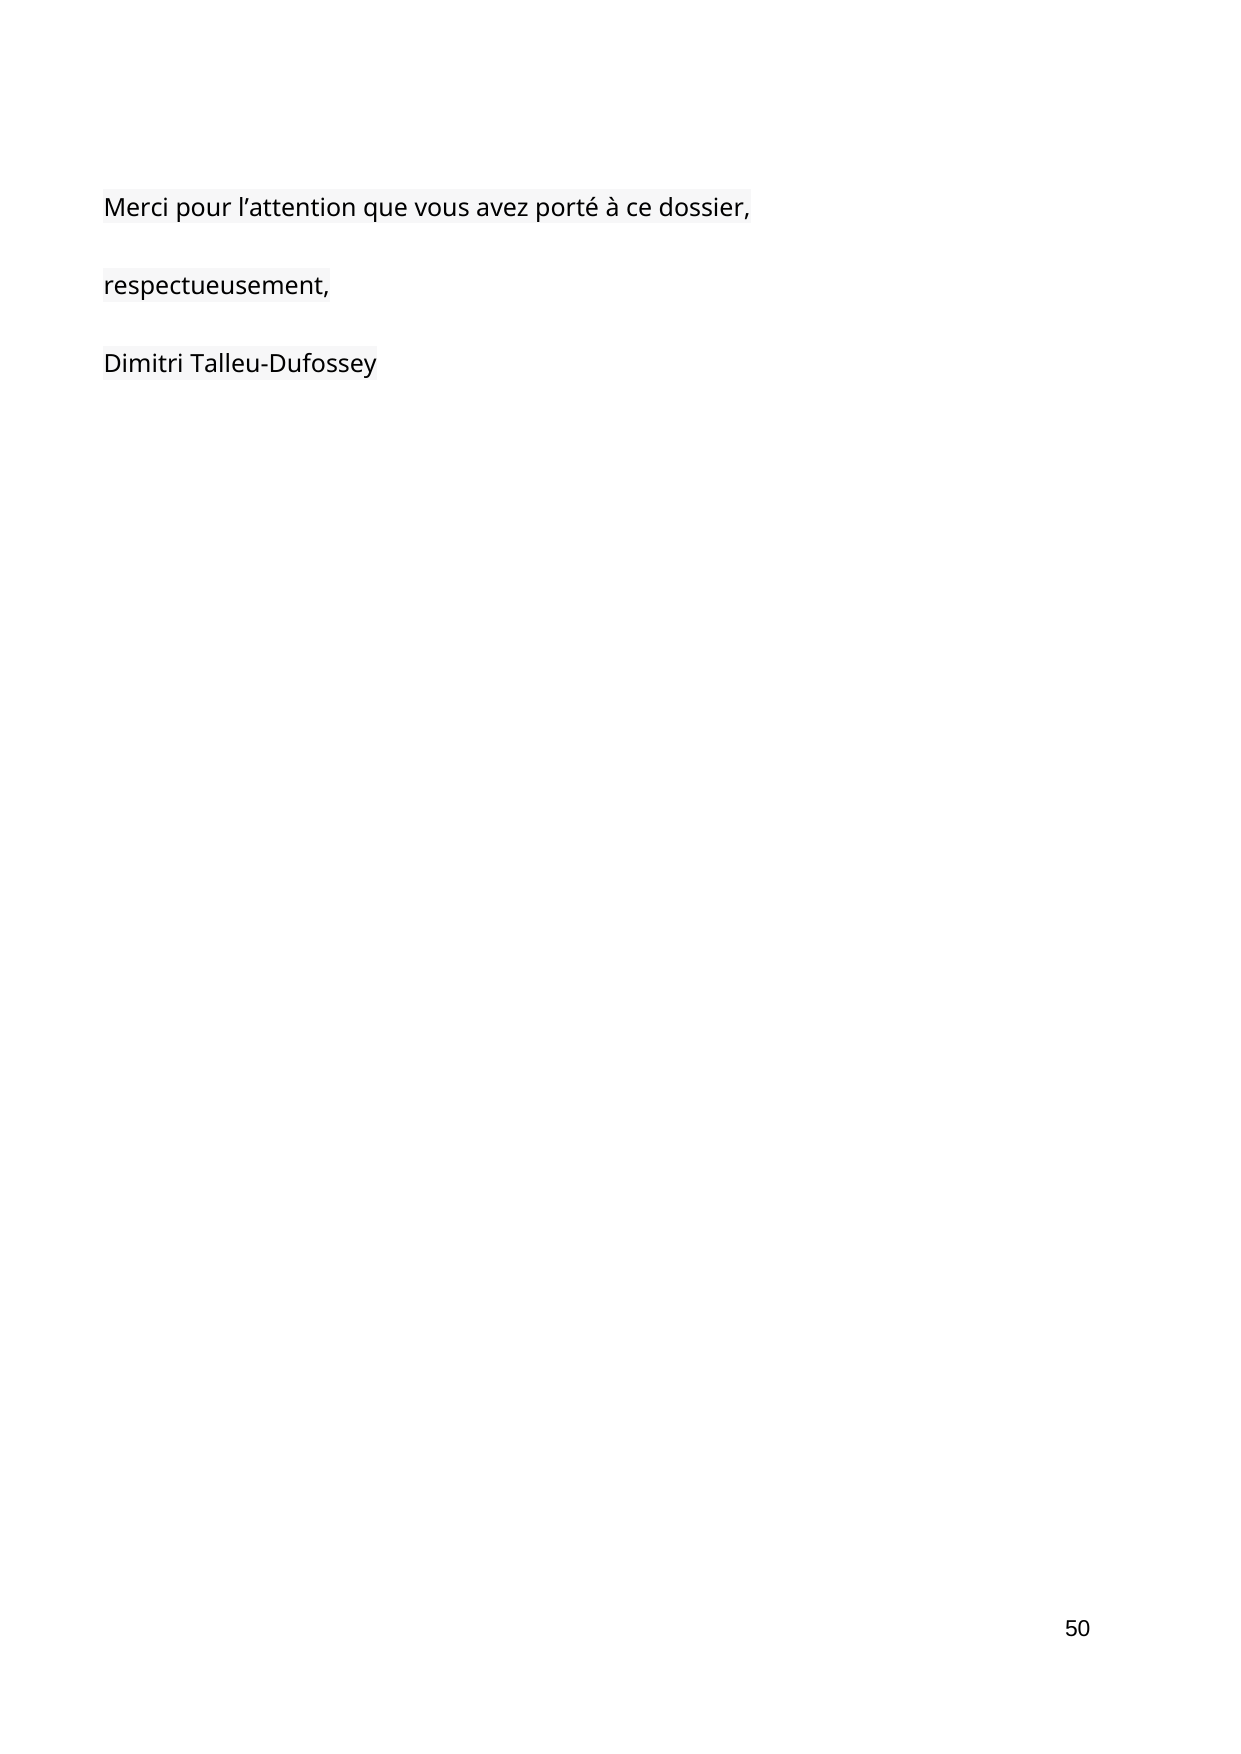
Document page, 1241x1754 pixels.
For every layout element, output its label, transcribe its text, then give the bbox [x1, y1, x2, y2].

text respectueusement, [103, 267, 1090, 302]
text Dimitri Talleu-Dufossey [103, 346, 1090, 380]
text Merci pour l’attention que vous avez porté à ce dossier, [103, 189, 1090, 223]
